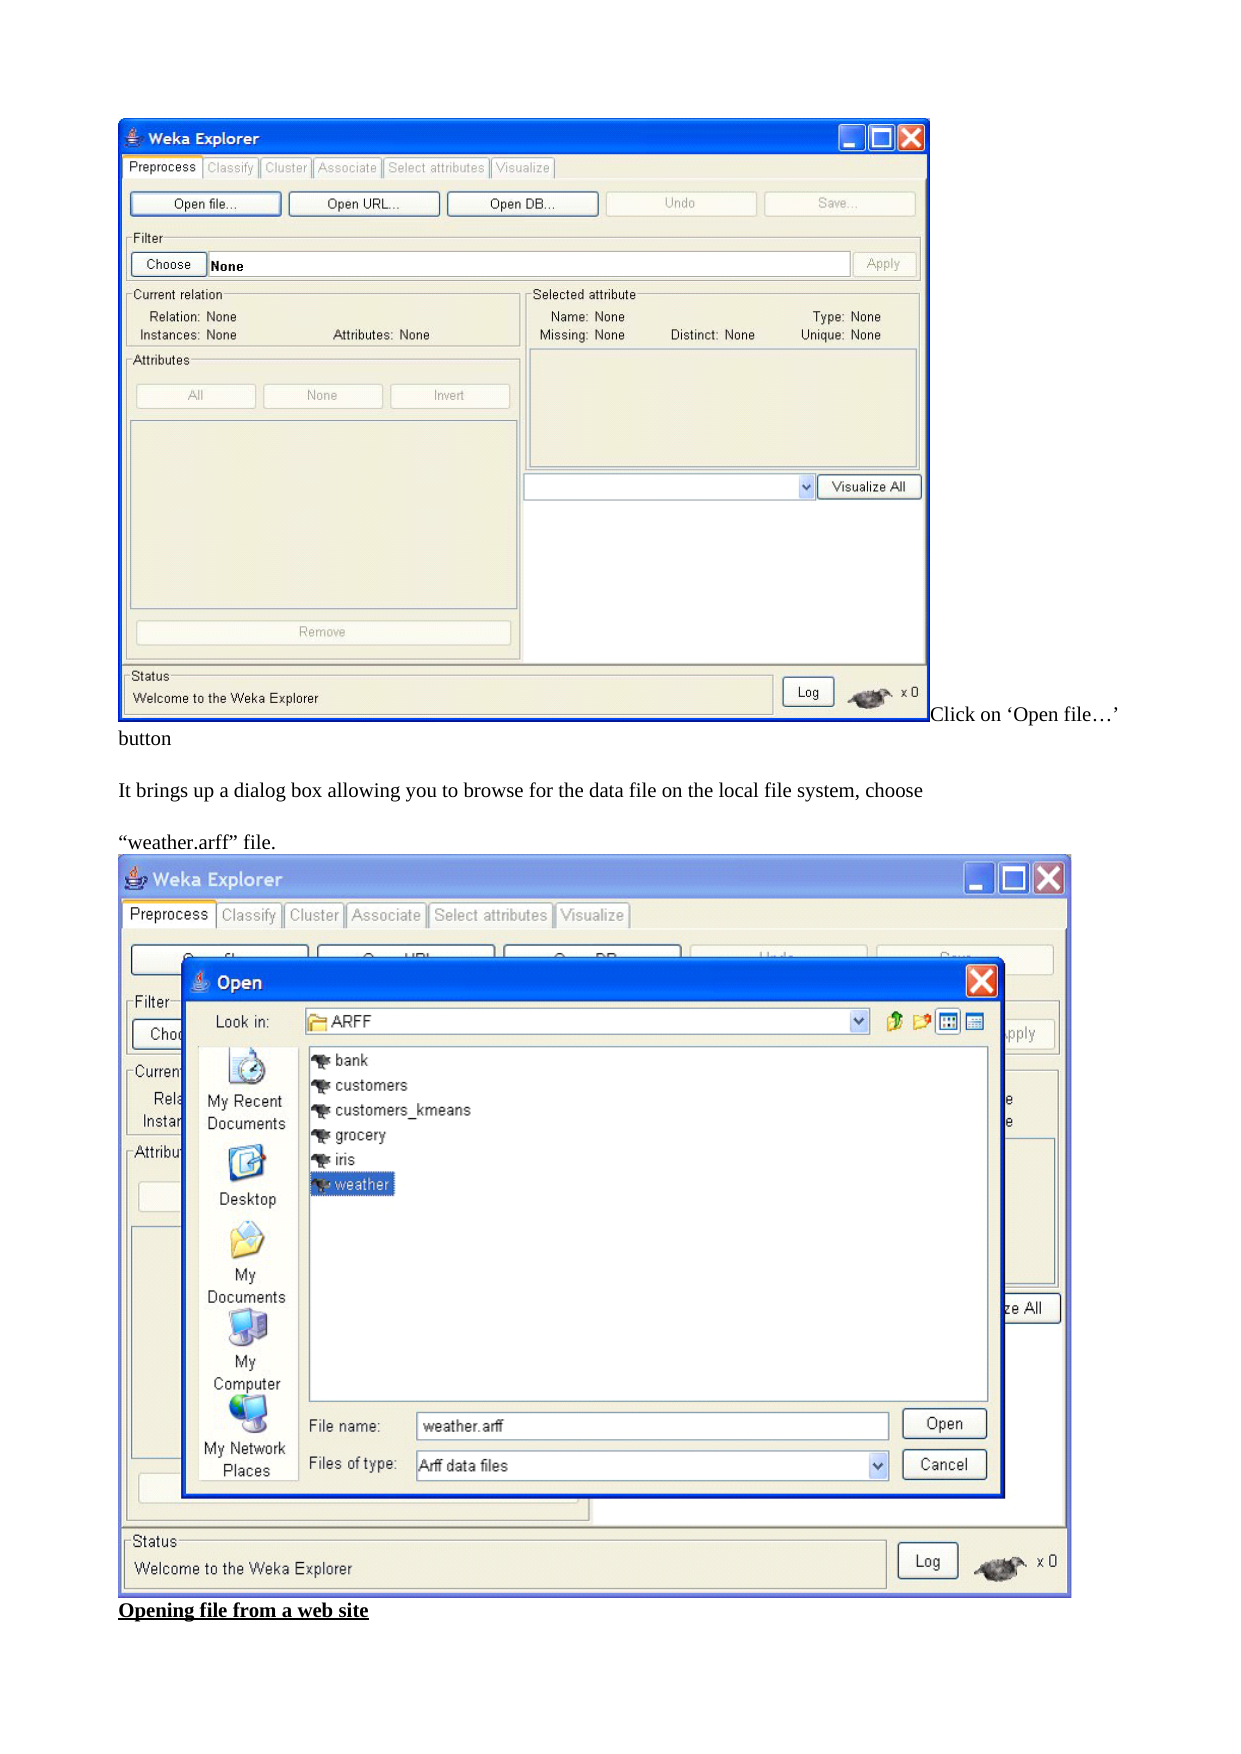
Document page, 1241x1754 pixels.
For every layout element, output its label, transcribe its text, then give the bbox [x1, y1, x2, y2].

text It brings up a dialog box allowing you to browse for the data file on the local file system, choose [118, 778, 1122, 802]
text “weather.arff” file. [118, 830, 1122, 854]
text Opening file from a web site [118, 1598, 1122, 1622]
text Click on ‘Open file…’ button [118, 118, 1122, 750]
